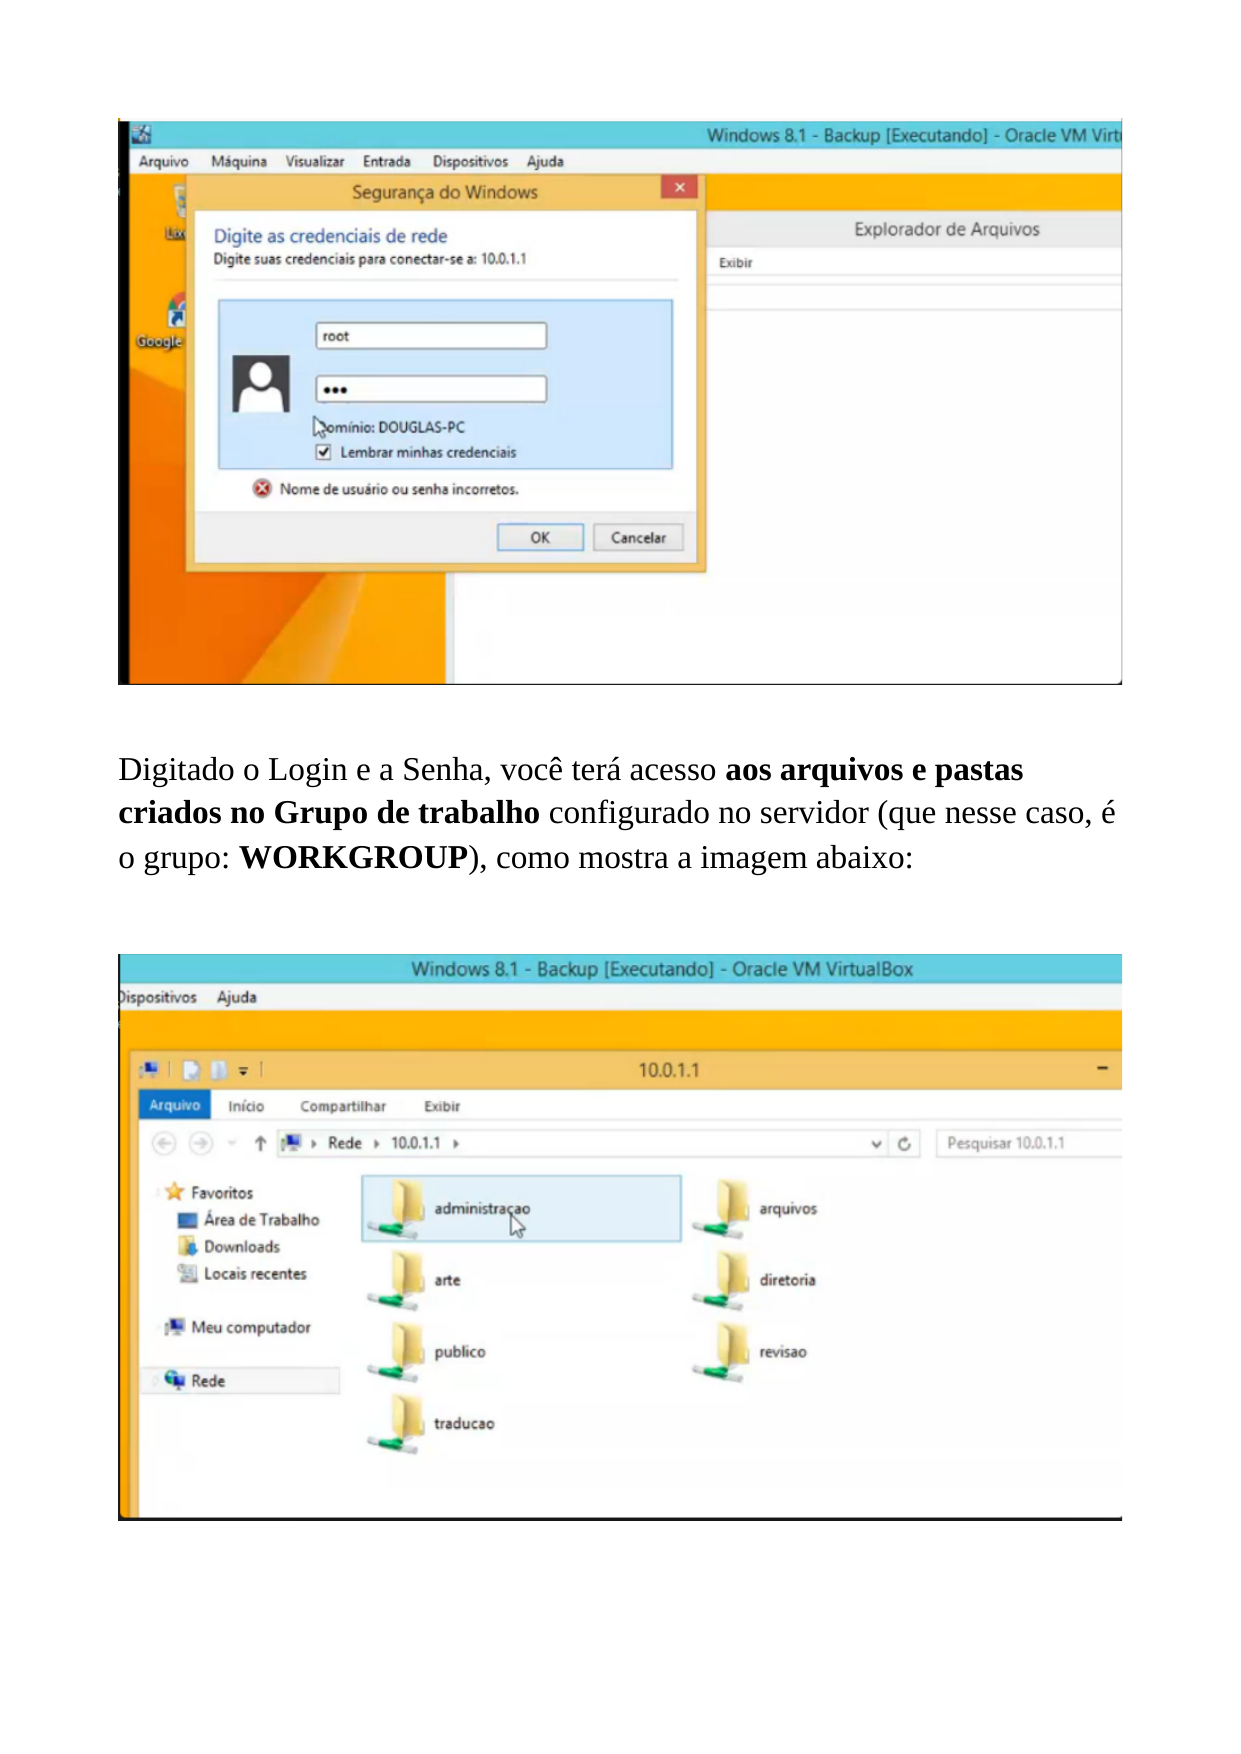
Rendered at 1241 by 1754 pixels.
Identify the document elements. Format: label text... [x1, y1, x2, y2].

text Digitado o Login e a Senha, você terá acesso aos arquivos e pastas criados no Grupo de trabalho configurado no servidor (que nesse caso, é o grupo: WORKGROUP), como mostra a imagem abaixo: [118, 749, 1122, 875]
picture [118, 954, 1123, 1521]
picture [118, 118, 1123, 685]
